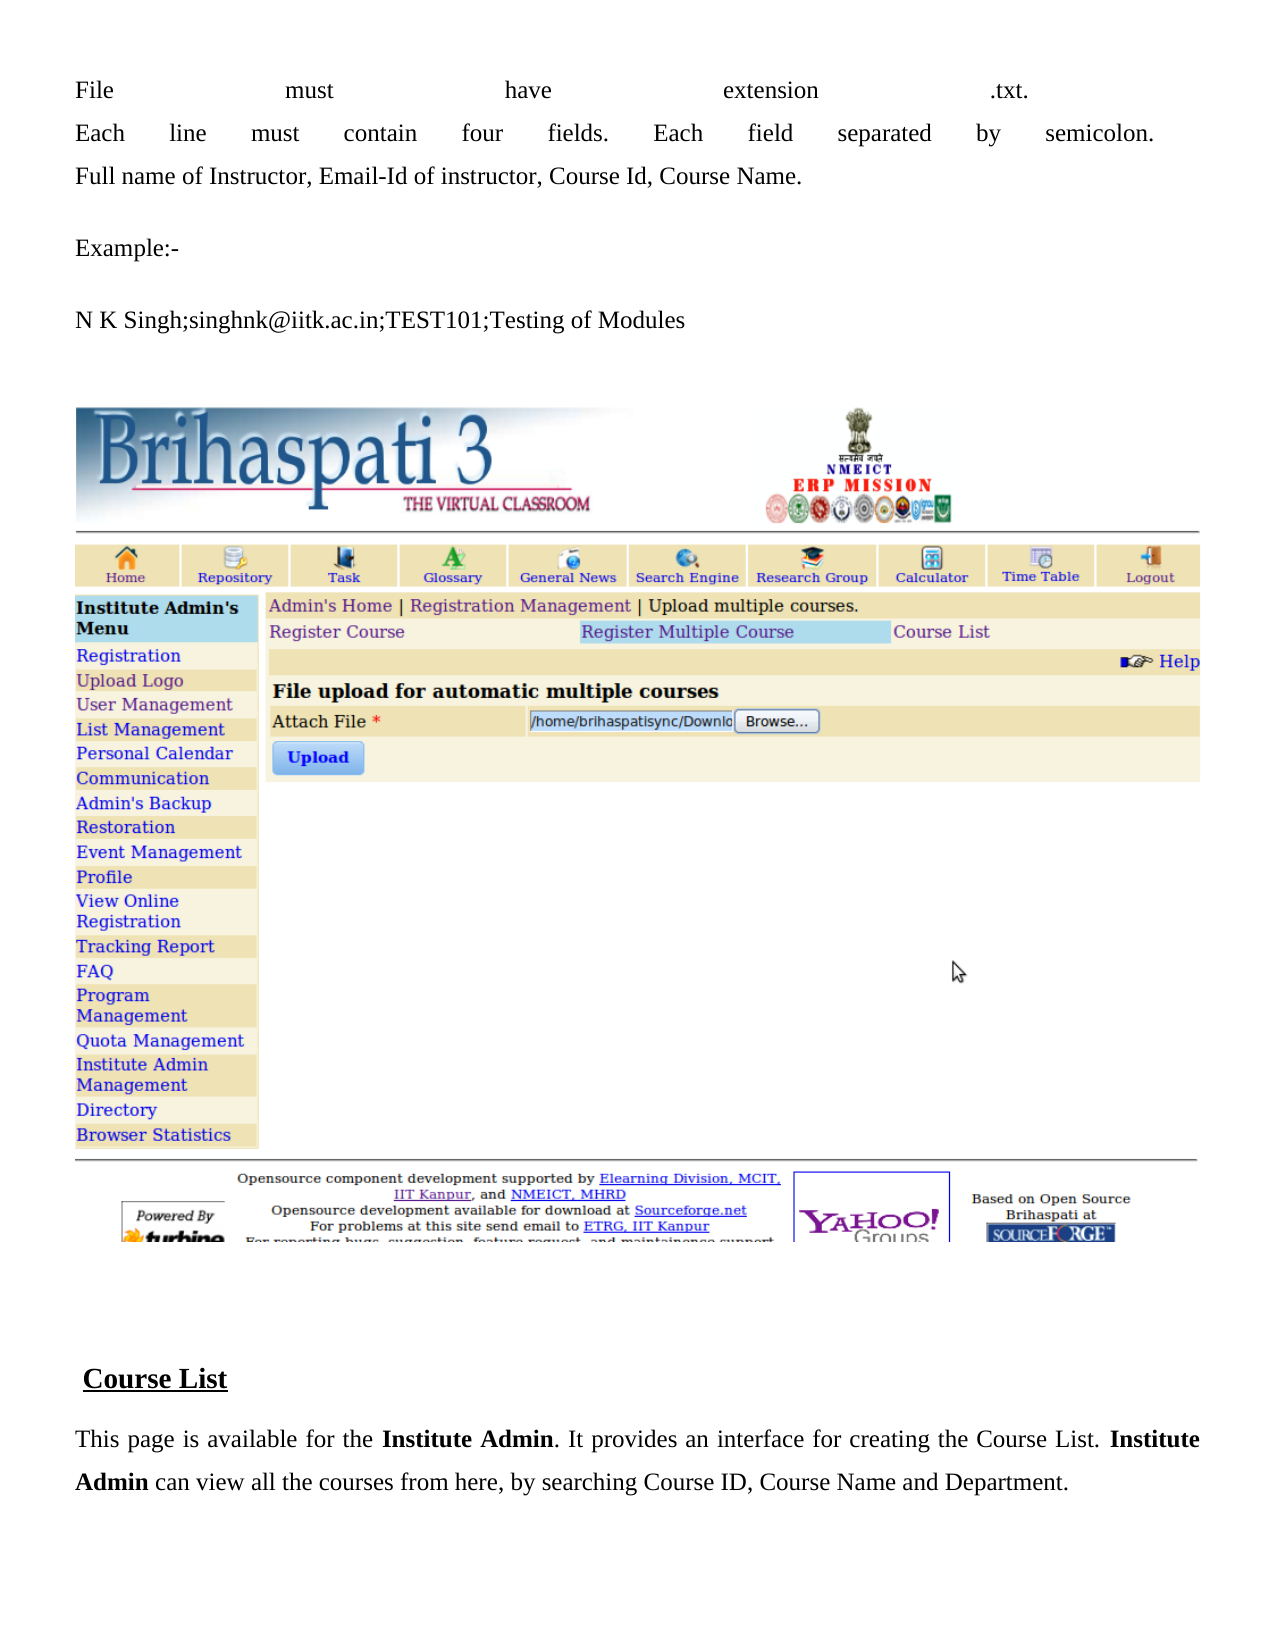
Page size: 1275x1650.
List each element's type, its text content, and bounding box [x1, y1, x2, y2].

picture [75, 405, 1200, 1242]
text Course List [75, 1361, 1200, 1395]
text File must have extension .txt. Each line must contain four fields. Each field separated by semicolon. Full name of Instructor, Email-Id of instructor, Course Id, Course Name. [75, 75, 1200, 190]
text N K Singh;singhnk@iitk.ac.in;TEST101;Testing of Modules [75, 305, 1200, 334]
text This page is available for the Institute Admin. It provides an interface for creating the Course List. Institute Admin can view all the courses from here, by searching Course ID, Course Name and Department. [75, 1424, 1200, 1496]
text Example:- [75, 233, 1200, 262]
